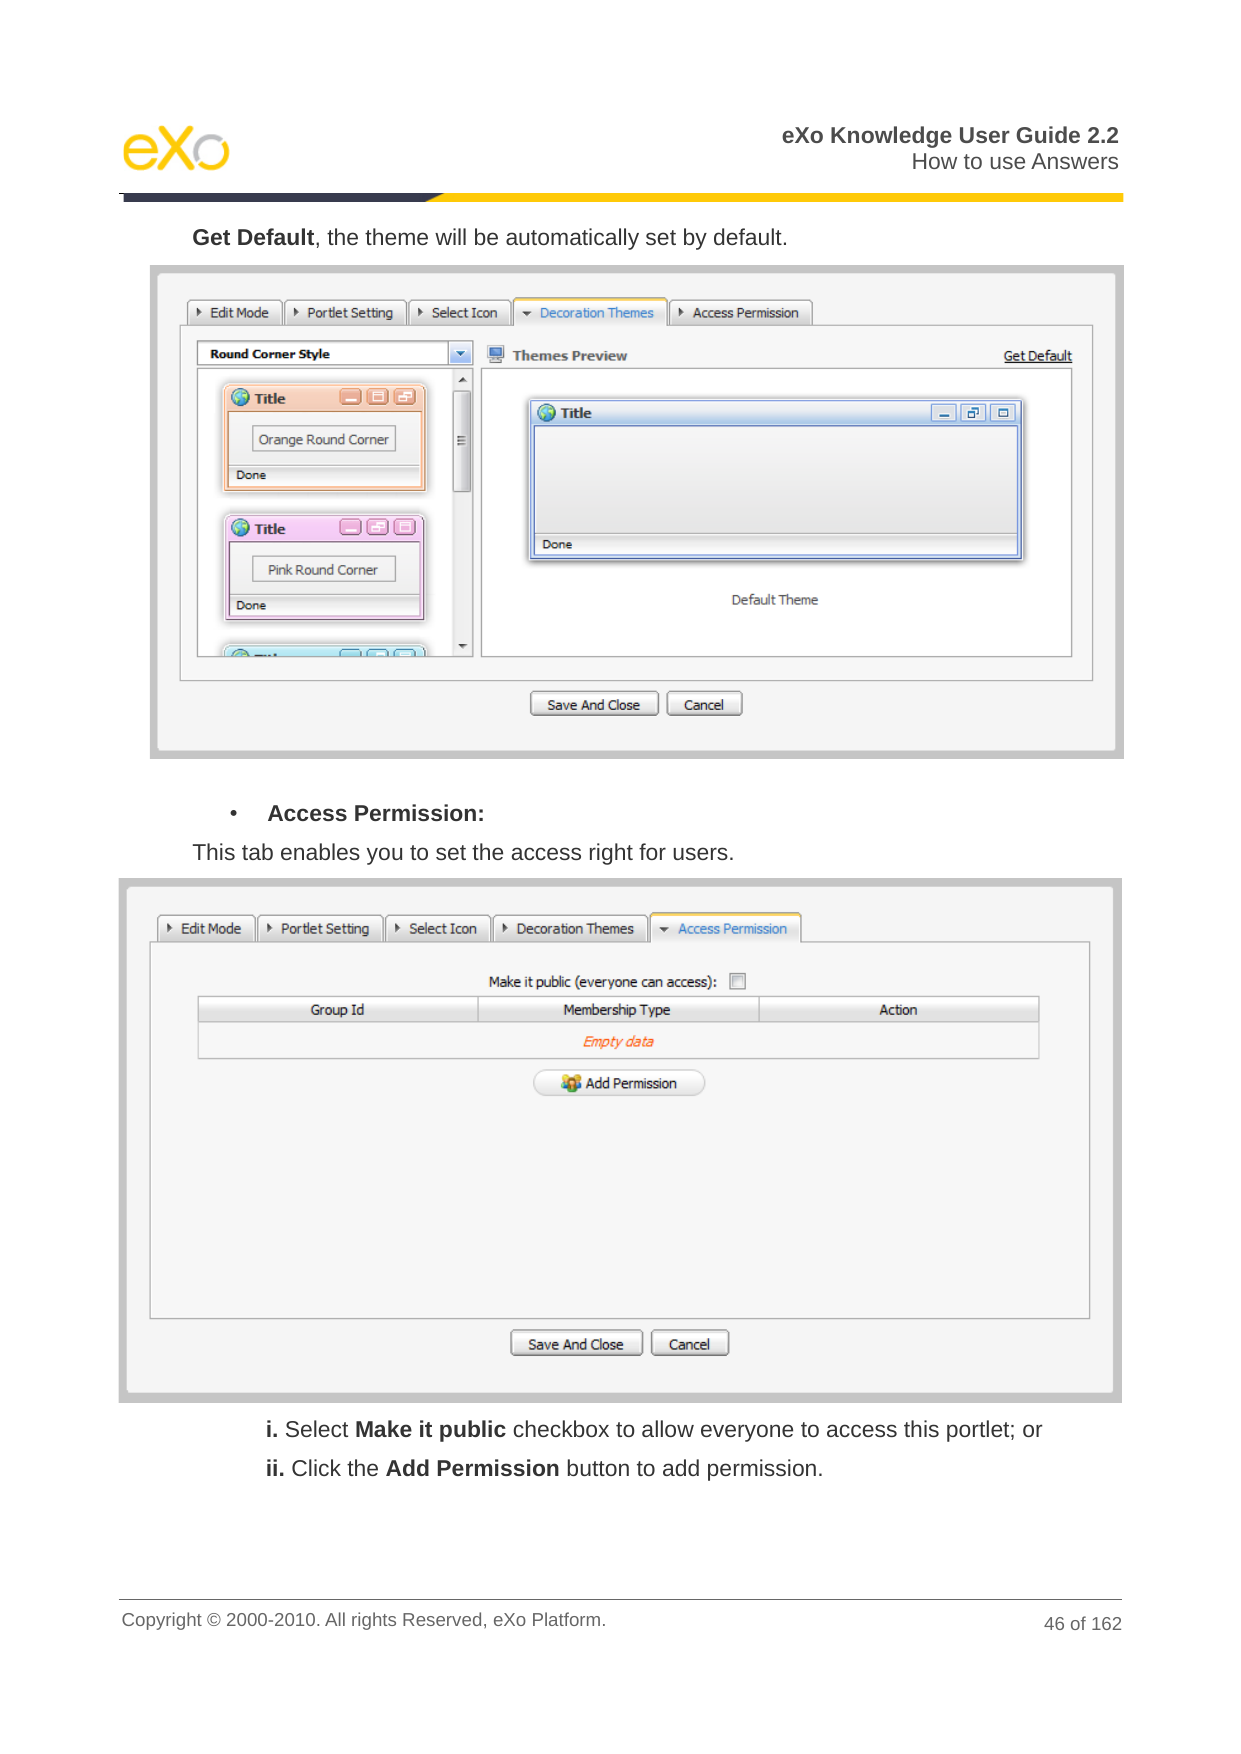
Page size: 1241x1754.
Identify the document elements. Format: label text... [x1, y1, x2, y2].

list Get Default, the theme will be automatically set by default. [154, 223, 1122, 250]
list i. Select Make it public checkbox to allow everyone to access this portlet; or [266, 1403, 1122, 1442]
list ii. Click the Add Permission button to add permission. [266, 1455, 1122, 1481]
list This tab enables you to set the access right for users. [154, 839, 1122, 866]
picture [123, 125, 230, 171]
picture [123, 193, 1124, 202]
picture [118, 878, 1122, 1403]
list Access Permission: [229, 800, 1122, 826]
picture [149, 265, 1124, 759]
